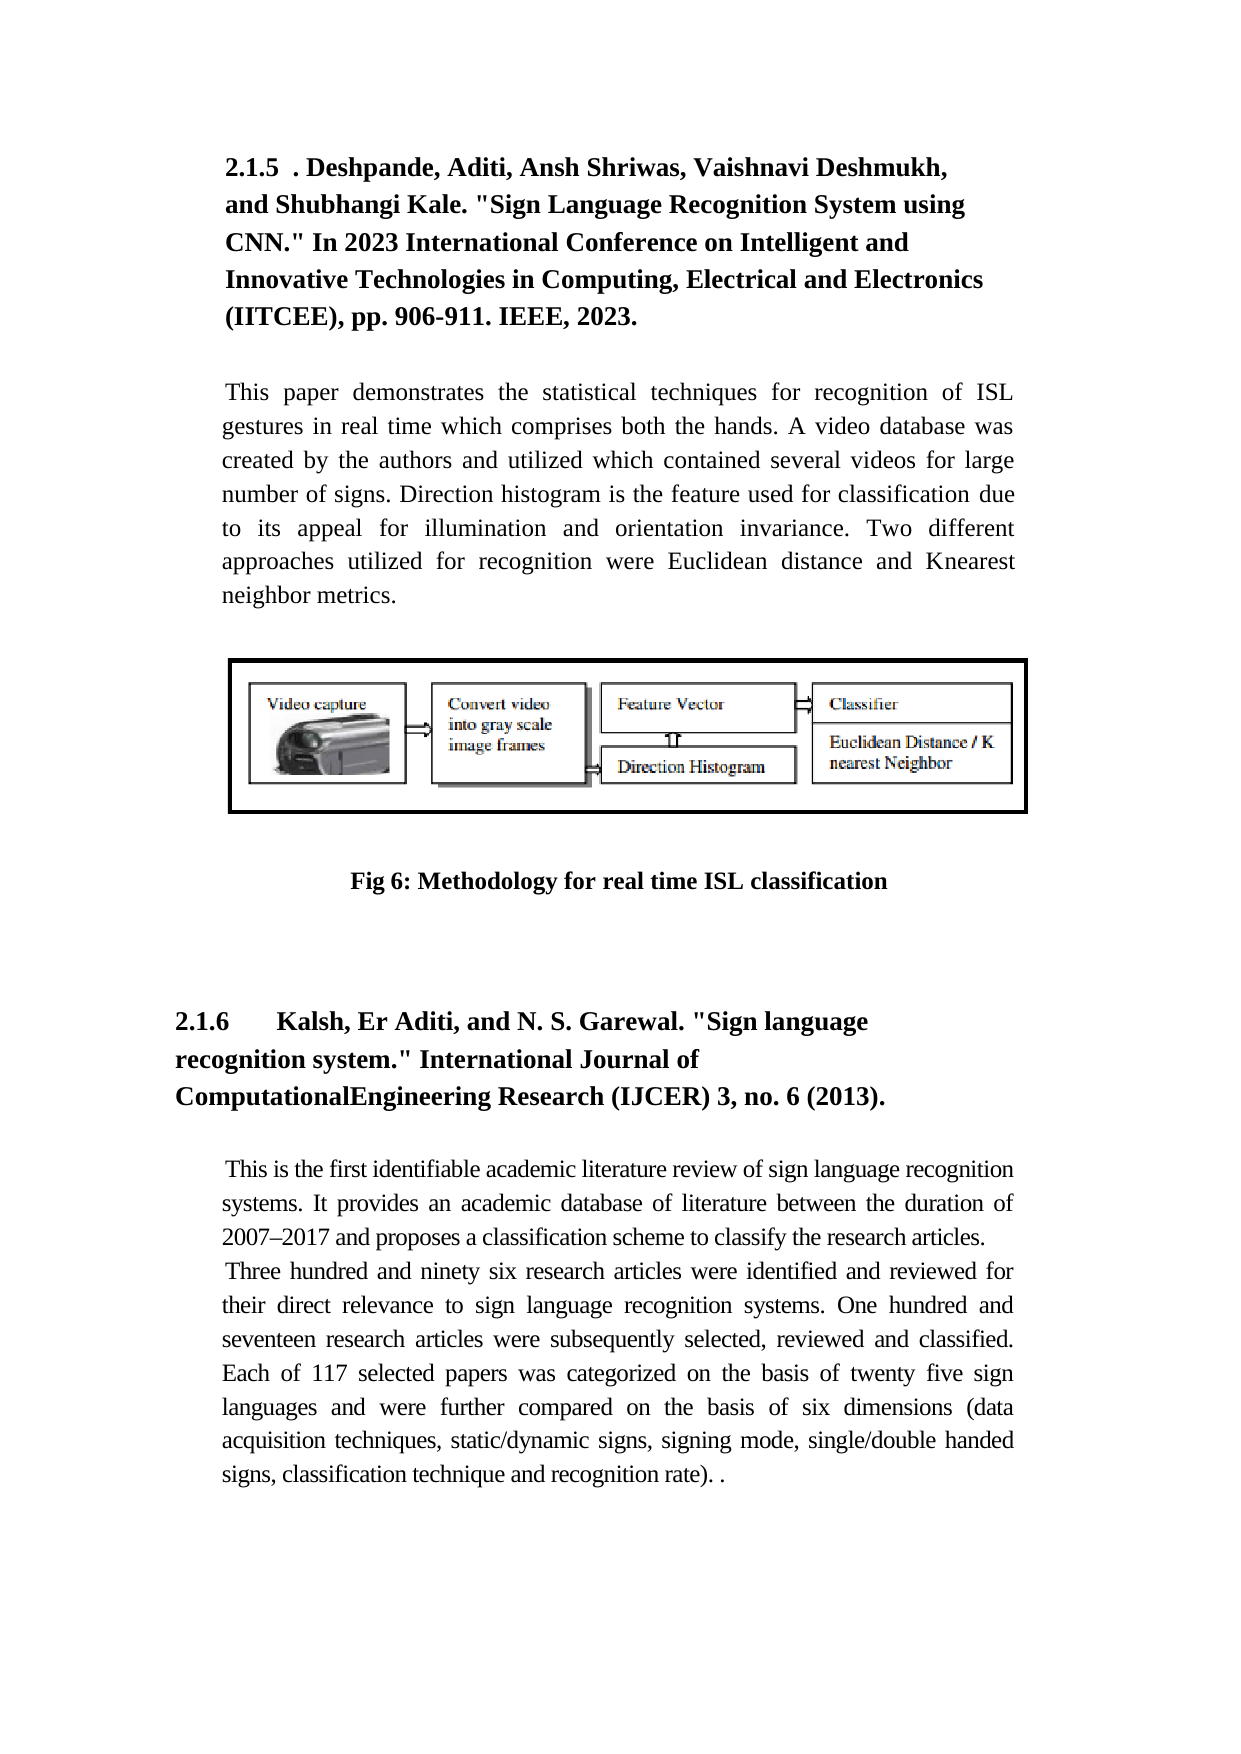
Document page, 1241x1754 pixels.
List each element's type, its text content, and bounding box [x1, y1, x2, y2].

subtitle 2.1.5 . Deshpande, Aditi, Ansh Shriwas, Vaishnavi Deshmukh, and Shubhangi Kale. "Sign Language Recognition System using CNN." In 2023 International Conference on Intelligent and Innovative Technologies in Computing, Electrical and Electronics (IITCEE), pp. 906-911. IEEE, 2023. [225, 151, 985, 331]
text Three hundred and ninety six research articles were identified and reviewed for their direct relevance to sign language recognition systems. One hundred and seventeen research articles were subsequently selected, reviewed and classified. Each of 117 selected papers was categorized on the basis of twenty five sign languages and were further compared on the basis of six dimensions (data acquisition techniques, static/dynamic signs, signing mode, single/double handed signs, classification technique and recognition rate). . [222, 1256, 1015, 1488]
subtitle recognition system." International Journal of ComputationalEngineering Research (IJCER) 3, no. 6 (2013). [175, 1043, 963, 1111]
picture [227, 658, 1028, 814]
text This paper demonstrates the statistical techniques for recognition of ISL gestures in real time which comprises both the hands. A video database was created by the authors and utilized which contained several videos for large number of signs. Direction histogram is the feature used for classification due to its appeal for illumination and orientation invariance. Two different approaches utilized for recognition were Euclidean distance and K­nearest neighbor metrics. [222, 377, 1015, 609]
subtitle 2.1.6 Kalsh, Er Aditi, and N. S. Garewal. "Sign language [175, 1005, 963, 1037]
text This is the first identifiable academic literature review of sign language recognition systems. It provides an academic database of literature between the duration of 2007–2017 and proposes a classification scheme to classify the research articles. [222, 1154, 1015, 1251]
text Fig 6: Methodology for real time ISL classification [276, 866, 962, 895]
